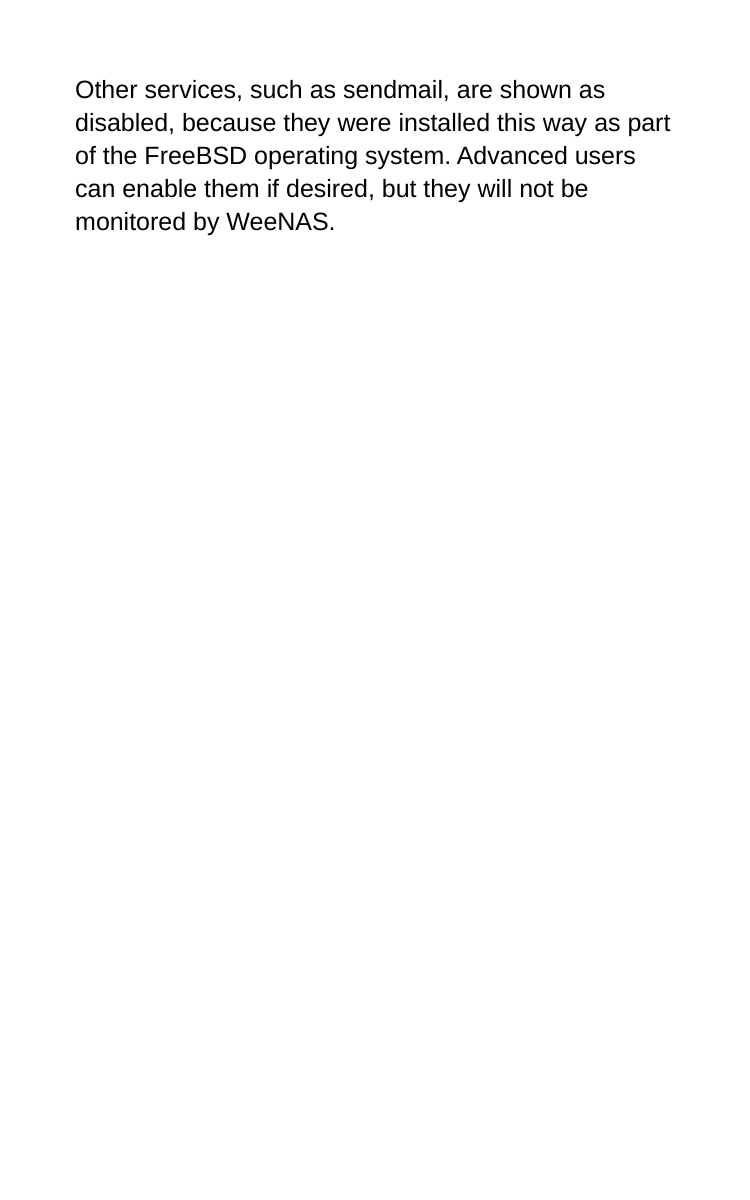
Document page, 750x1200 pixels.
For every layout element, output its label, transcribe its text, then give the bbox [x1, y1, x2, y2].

text Other services, such as sendmail, are shown as disabled, because they were installed this way as part of the FreeBSD operating system. Advanced users can enable them if desired, but they will not be monitored by WeeNAS. [75, 75, 675, 236]
